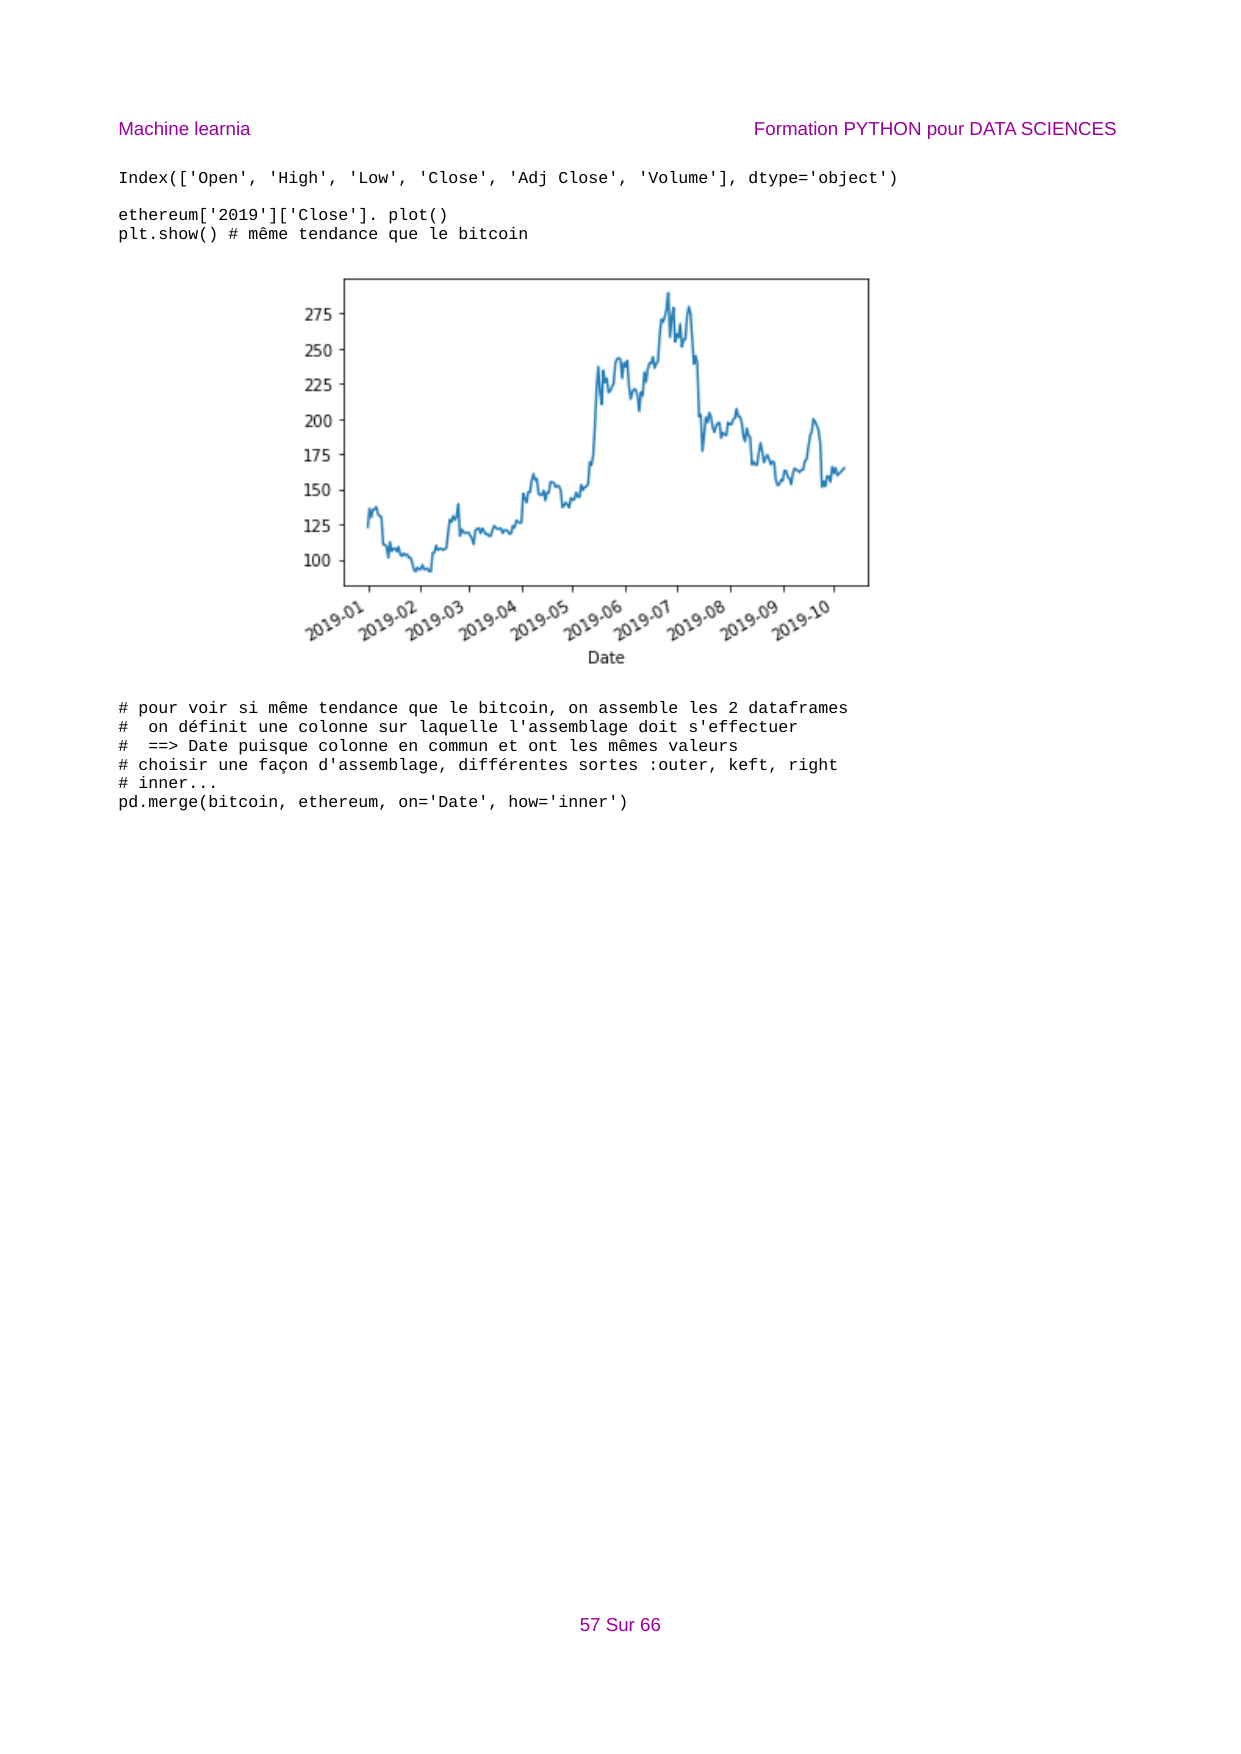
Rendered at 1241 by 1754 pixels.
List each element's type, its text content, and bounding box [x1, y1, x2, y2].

picture [289, 263, 951, 681]
text pd.merge(bitcoin, ethereum, on='Date', how='inner') [118, 794, 1122, 813]
text # on définit une colonne sur laquelle l'assemblage doit s'effectuer [118, 718, 1122, 737]
text # inner... [118, 775, 1122, 794]
text # pour voir si même tendance que le bitcoin, on assemble les 2 dataframes [118, 699, 1122, 718]
text ethereum['2019']['Close']. plot() [118, 207, 1122, 226]
text # choisir une façon d'assemblage, différentes sortes :outer, keft, right [118, 756, 1122, 775]
text plt.show() # même tendance que le bitcoin [118, 226, 1122, 244]
text Index(['Open', 'High', 'Low', 'Close', 'Adj Close', 'Volume'], dtype='object') [118, 169, 1122, 188]
text # ==> Date puisque colonne en commun et ont les mêmes valeurs [118, 737, 1122, 756]
